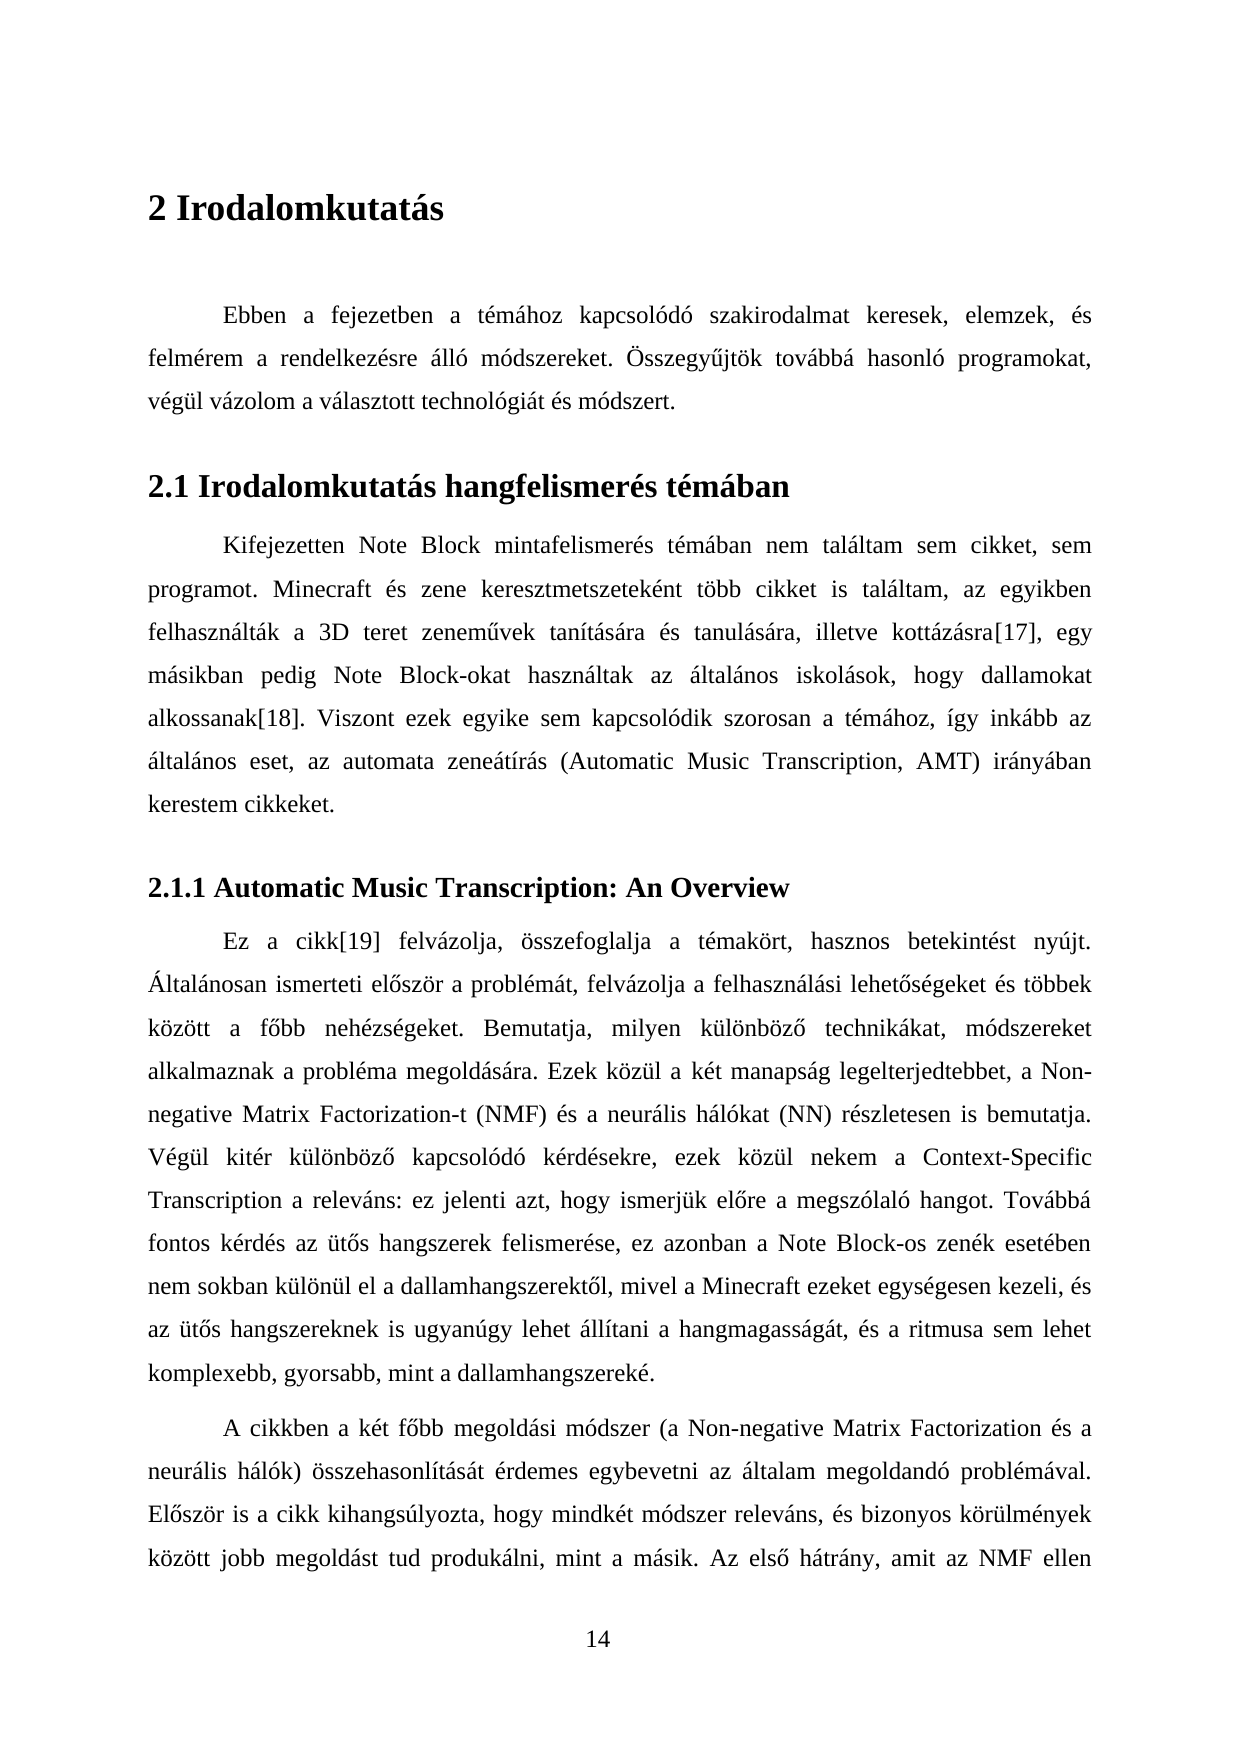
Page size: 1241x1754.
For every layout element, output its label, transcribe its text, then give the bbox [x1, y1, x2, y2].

subtitle Irodalomkutatás hangfelismerés témában [148, 467, 1092, 505]
text Kifejezetten Note Block mintafelismerés témában nem találtam sem cikket, sem programot. Minecraft és zene keresztmetszeteként több cikket is találtam, az egyikben felhasználták a 3D teret zeneművek tanítására és tanulására, illetve kottázásra[17], egy másikban pedig Note Block-okat használtak az általános iskolások, hogy dallamokat alkossanak[18]. Viszont ezek egyike sem kapcsolódik szorosan a témához, így inkább az általános eset, az automata zeneátírás (Automatic Music Transcription, AMT) irányában kerestem cikkeket. [148, 531, 1092, 818]
text A cikkben a két főbb megoldási módszer (a Non-negative Matrix Factorization és a neurális hálók) összehasonlítását érdemes egybevetni az általam megoldandó problémával. Először is a cikk kihangsúlyozta, hogy mindkét módszer releváns, és bizonyos körülmények között jobb megoldást tud produkálni, mint a másik. Az első hátrány, amit az NMF ellen [148, 1413, 1092, 1571]
subtitle Irodalomkutatás [148, 185, 1092, 228]
text Ez a cikk[19] felvázolja, összefoglalja a témakört, hasznos betekintést nyújt. Általánosan ismerteti először a problémát, felvázolja a felhasználási lehetőségeket és többek között a főbb nehézségeket. Bemutatja, milyen különböző technikákat, módszereket alkalmaznak a probléma megoldására. Ezek közül a két manapság legelterjedtebbet, a Non-negative Matrix Factorization-t (NMF) és a neurális hálókat (NN) részletesen is bemutatja. Végül kitér különböző kapcsolódó kérdésekre, ezek közül nekem a Context-Specific Transcription a releváns: ez jelenti azt, hogy ismerjük előre a megszólaló hangot. Továbbá fontos kérdés az ütős hangszerek felismerése, ez azonban a Note Block-os zenék esetében nem sokban különül el a dallamhangszerektől, mivel a Minecraft ezeket egységesen kezeli, és az ütős hangszereknek is ugyanúgy lehet állítani a hangmagasságát, és a ritmusa sem lehet komplexebb, gyorsabb, mint a dallamhangszereké. [148, 926, 1092, 1386]
subtitle Automatic Music Transcription: An Overview [148, 870, 1092, 903]
text Ebben a fejezetben a témához kapcsolódó szakirodalmat keresek, elemzek, és felmérem a rendelkezésre álló módszereket. Összegyűjtök továbbá hasonló programokat, végül vázolom a választott technológiát és módszert. [148, 300, 1092, 415]
